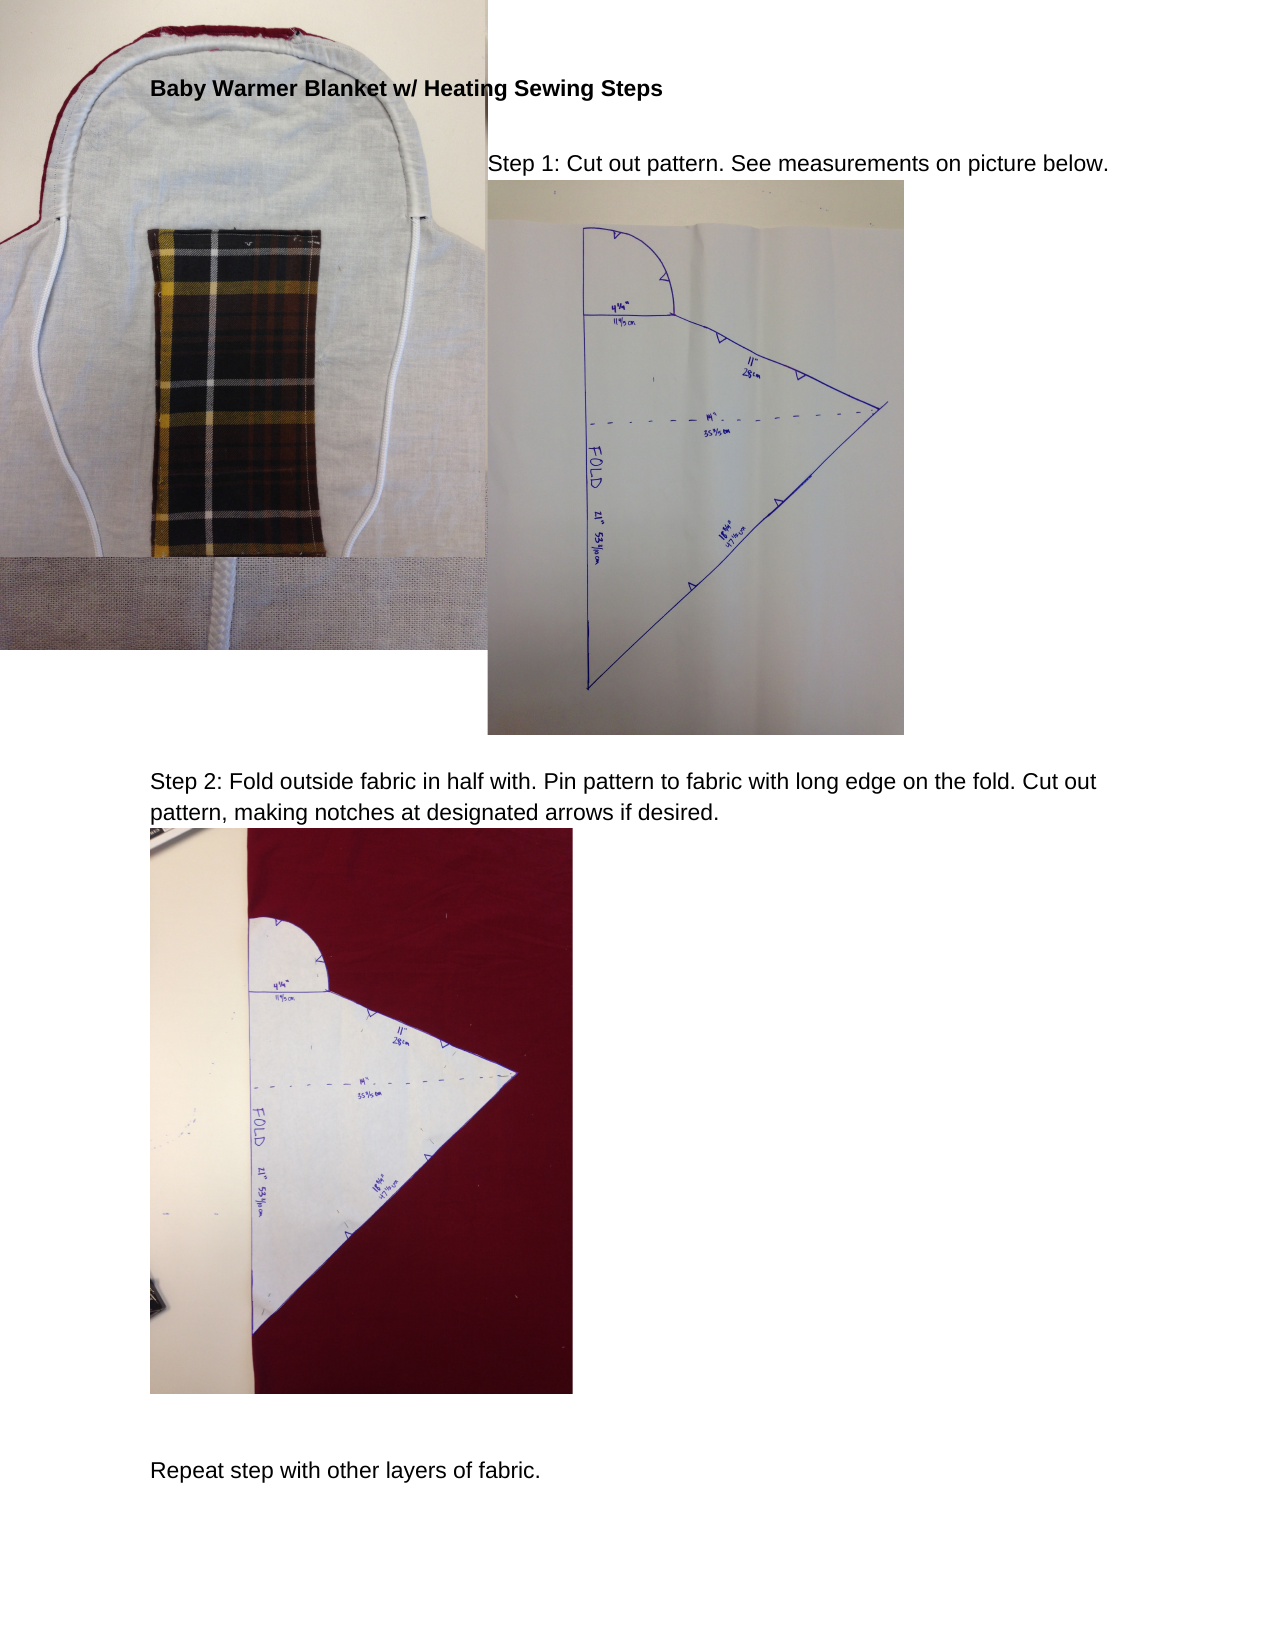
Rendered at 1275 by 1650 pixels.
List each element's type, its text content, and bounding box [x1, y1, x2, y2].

text Step 1: Cut out pattern. See measurements on picture below. [488, 150, 1125, 176]
picture [0, 0, 904, 735]
text Repeat step with other layers of fabric. [150, 1457, 1125, 1484]
text Step 2: Fold outside fabric in half with. Pin pattern to fabric with long edge on the fold. Cut out pattern, making notches at designated arrows if desired. [150, 768, 1125, 1393]
picture [150, 828, 573, 1394]
